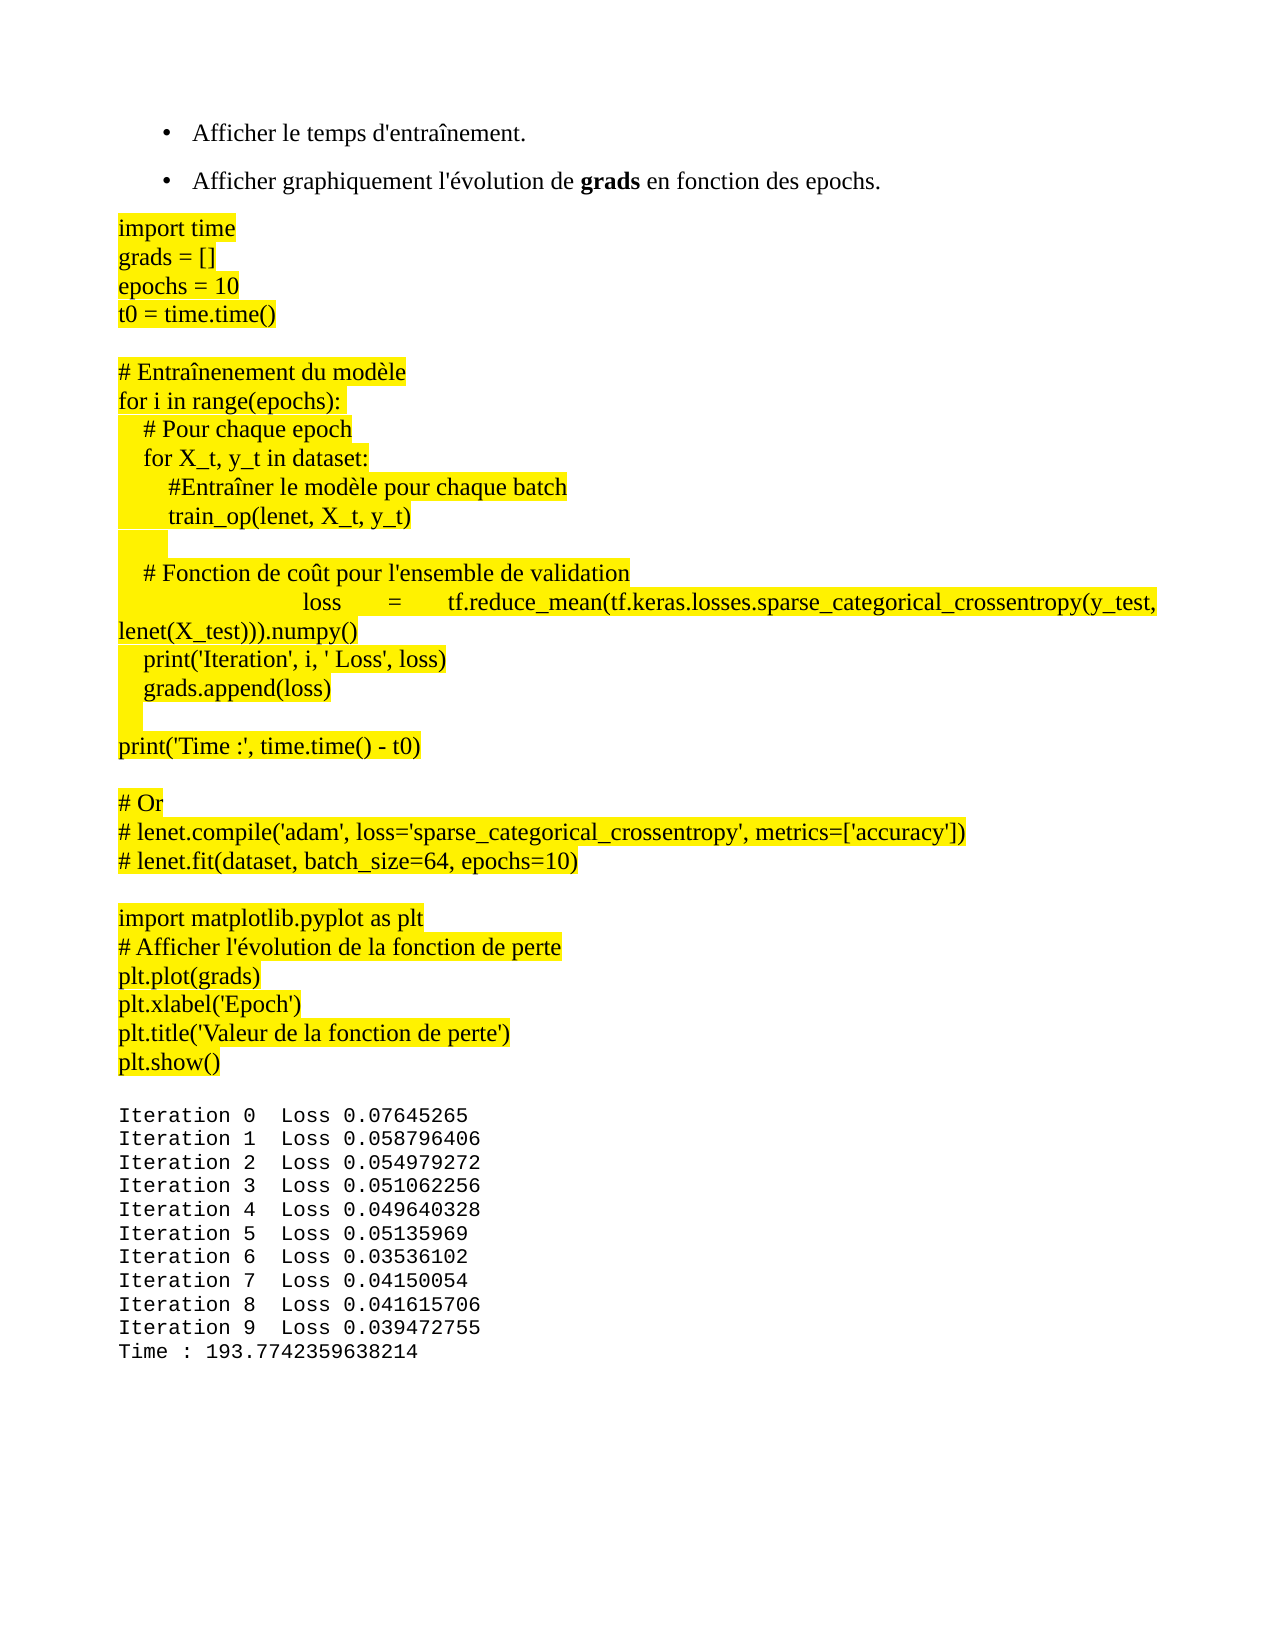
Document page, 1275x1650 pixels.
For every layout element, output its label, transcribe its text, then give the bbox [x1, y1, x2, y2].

text Time : 193.7742359638214 [118, 1341, 1157, 1365]
text plt.show() [118, 1047, 1157, 1076]
text import matplotlib.pyplot as plt [118, 903, 1157, 932]
text Iteration 0 Loss 0.07645265 [118, 1104, 1157, 1128]
text # lenet.compile('adam', loss='sparse_categorical_crossentropy', metrics=['accuracy']) [118, 817, 1157, 846]
text # Afficher l'évolution de la fonction de perte [118, 932, 1157, 961]
text Iteration 3 Loss 0.051062256 [118, 1176, 1157, 1199]
text for X_t, y_t in dataset: [118, 443, 1157, 472]
text print('Iteration', i, ' Loss', loss) [118, 644, 1157, 673]
text Iteration 2 Loss 0.054979272 [118, 1152, 1157, 1176]
text plt.xlabel('Epoch') [118, 989, 1157, 1018]
text Iteration 1 Loss 0.058796406 [118, 1128, 1157, 1152]
text Iteration 5 Loss 0.05135969 [118, 1223, 1157, 1246]
text t0 = time.time() [118, 299, 1157, 328]
text Iteration 8 Loss 0.041615706 [118, 1294, 1157, 1317]
list Afficher graphiquement l'évolution de grads en fonction des epochs. [162, 166, 1157, 194]
text grads.append(loss) [118, 673, 1157, 702]
text # lenet.fit(dataset, batch_size=64, epochs=10) [118, 846, 1157, 874]
text # Entraînenement du modèle [118, 357, 1157, 386]
text Iteration 9 Loss 0.039472755 [118, 1317, 1157, 1341]
text # Fonction de coût pour l'ensemble de validation [118, 558, 1157, 587]
text loss = tf.reduce_mean(tf.keras.losses.sparse_categorical_crossentropy(y_test, lenet(X_test))).numpy() [118, 587, 1157, 644]
text Iteration 6 Loss 0.03536102 [118, 1246, 1157, 1270]
text #Entraîner le modèle pour chaque batch [118, 472, 1157, 501]
text for i in range(epochs): [118, 386, 1157, 414]
text # Or [118, 788, 1157, 817]
text plt.title('Valeur de la fonction de perte') [118, 1018, 1157, 1047]
text train_op(lenet, X_t, y_t) [118, 501, 1157, 529]
text print('Time :', time.time() - t0) [118, 731, 1157, 759]
text grads = [] [118, 242, 1157, 271]
text Iteration 7 Loss 0.04150054 [118, 1270, 1157, 1294]
text Iteration 4 Loss 0.049640328 [118, 1199, 1157, 1223]
text epochs = 10 [118, 271, 1157, 299]
text # Pour chaque epoch [118, 414, 1157, 443]
text import time [118, 213, 1157, 242]
text plt.plot(grads) [118, 961, 1157, 989]
list Afficher le temps d'entraînement. [162, 118, 1157, 147]
